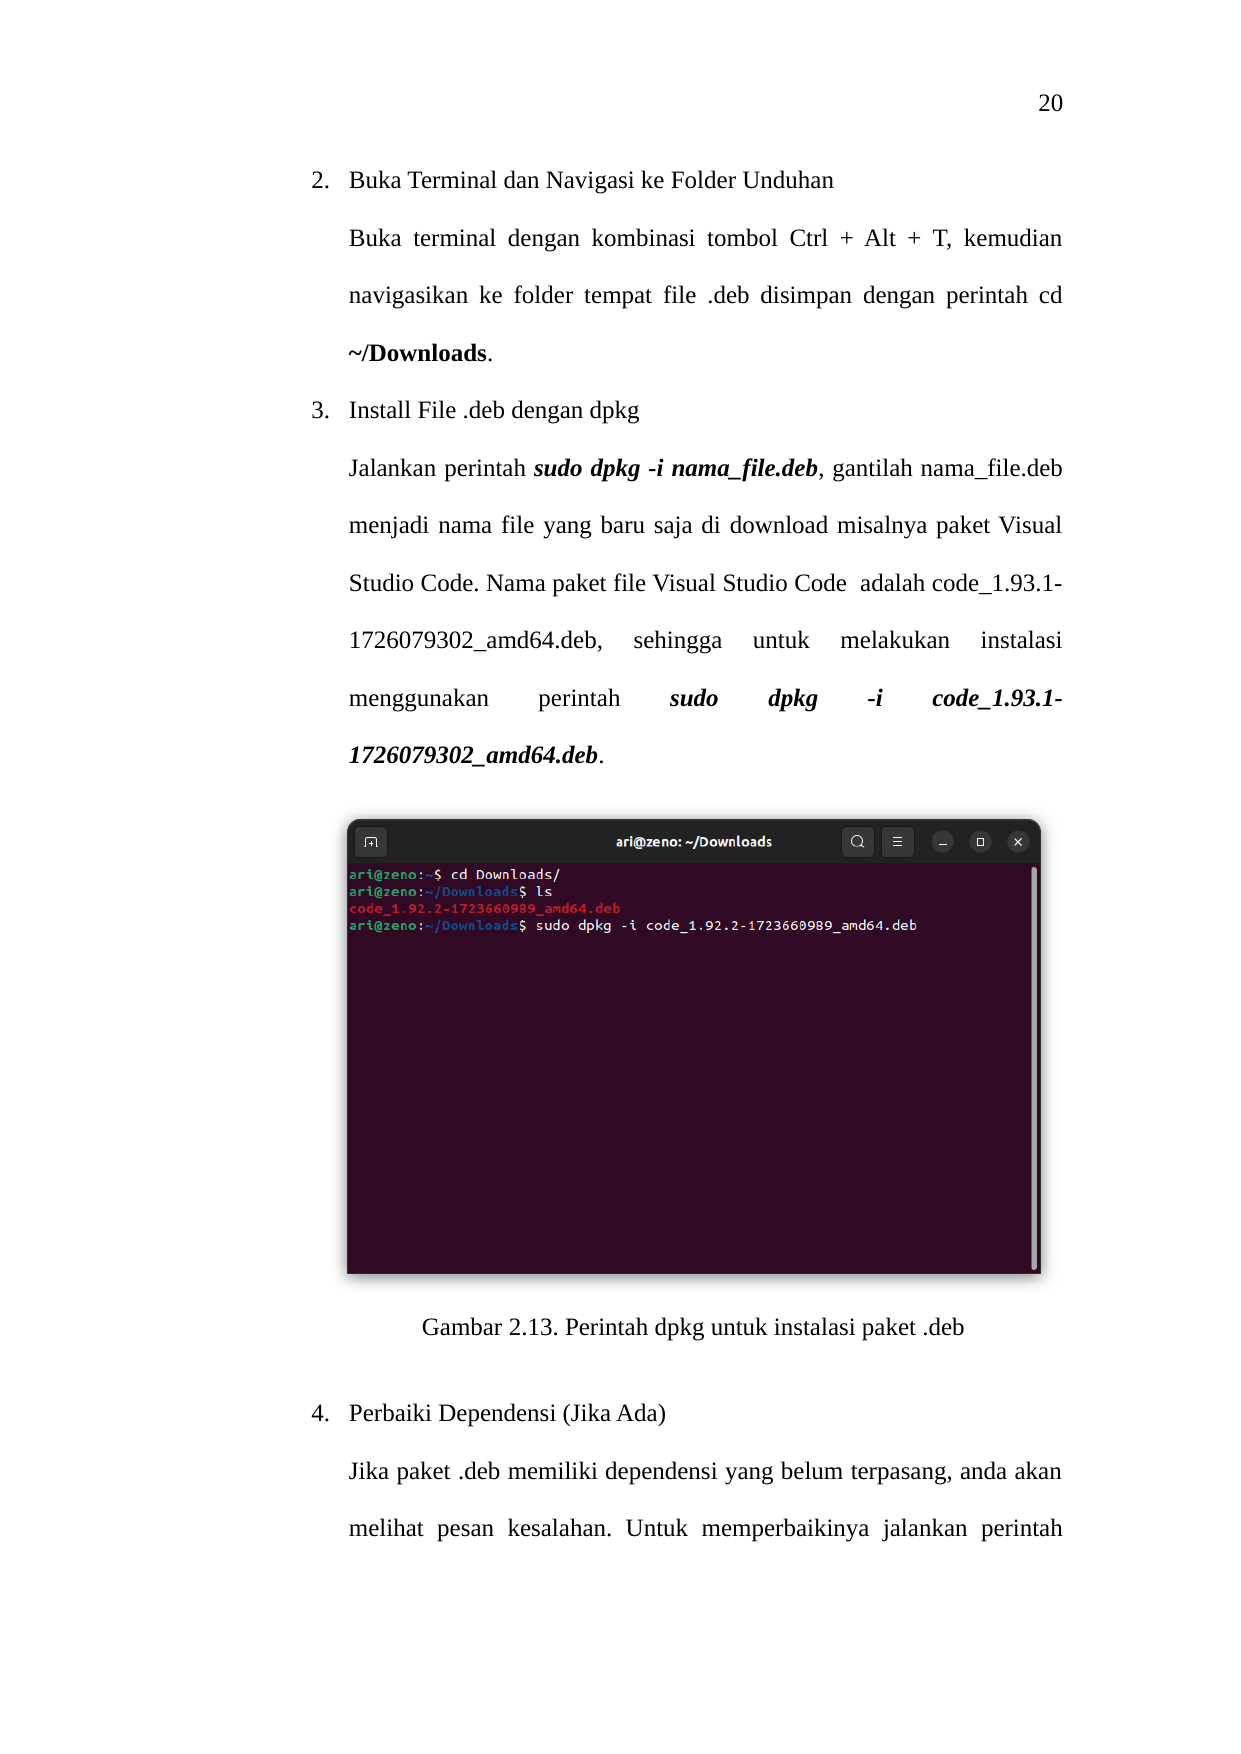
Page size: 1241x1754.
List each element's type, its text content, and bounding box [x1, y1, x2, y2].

list Buka terminal dengan kombinasi tombol Ctrl + Alt + T, kemudian navigasikan ke folder tempat file .deb disimpan dengan perintah cd ~/Downloads. [311, 223, 1063, 367]
list Gambar 2.13. Perintah dpkg untuk instalasi paket .deb [323, 1300, 1063, 1341]
picture [323, 798, 1063, 1300]
list Perbaiki Dependensi (Jika Ada) [311, 786, 1063, 1427]
list Install File .deb dengan dpkg [311, 395, 1063, 424]
list Jalankan perintah sudo dpkg -i nama_file.deb, gantilah nama_file.deb menjadi nama file yang baru saja di download misalnya paket Visual Studio Code. Nama paket file Visual Studio Code adalah code_1.93.1-1726079302_amd64.deb, sehingga untuk melakukan instalasi menggunakan perintah sudo dpkg -i code_1.93.1-1726079302_amd64.deb. [311, 453, 1063, 769]
list Buka Terminal dan Navigasi ke Folder Unduhan [311, 165, 1063, 194]
list Jika paket .deb memiliki dependensi yang belum terpasang, anda akan melihat pesan kesalahan. Untuk memperbaikinya jalankan perintah [311, 1456, 1063, 1542]
